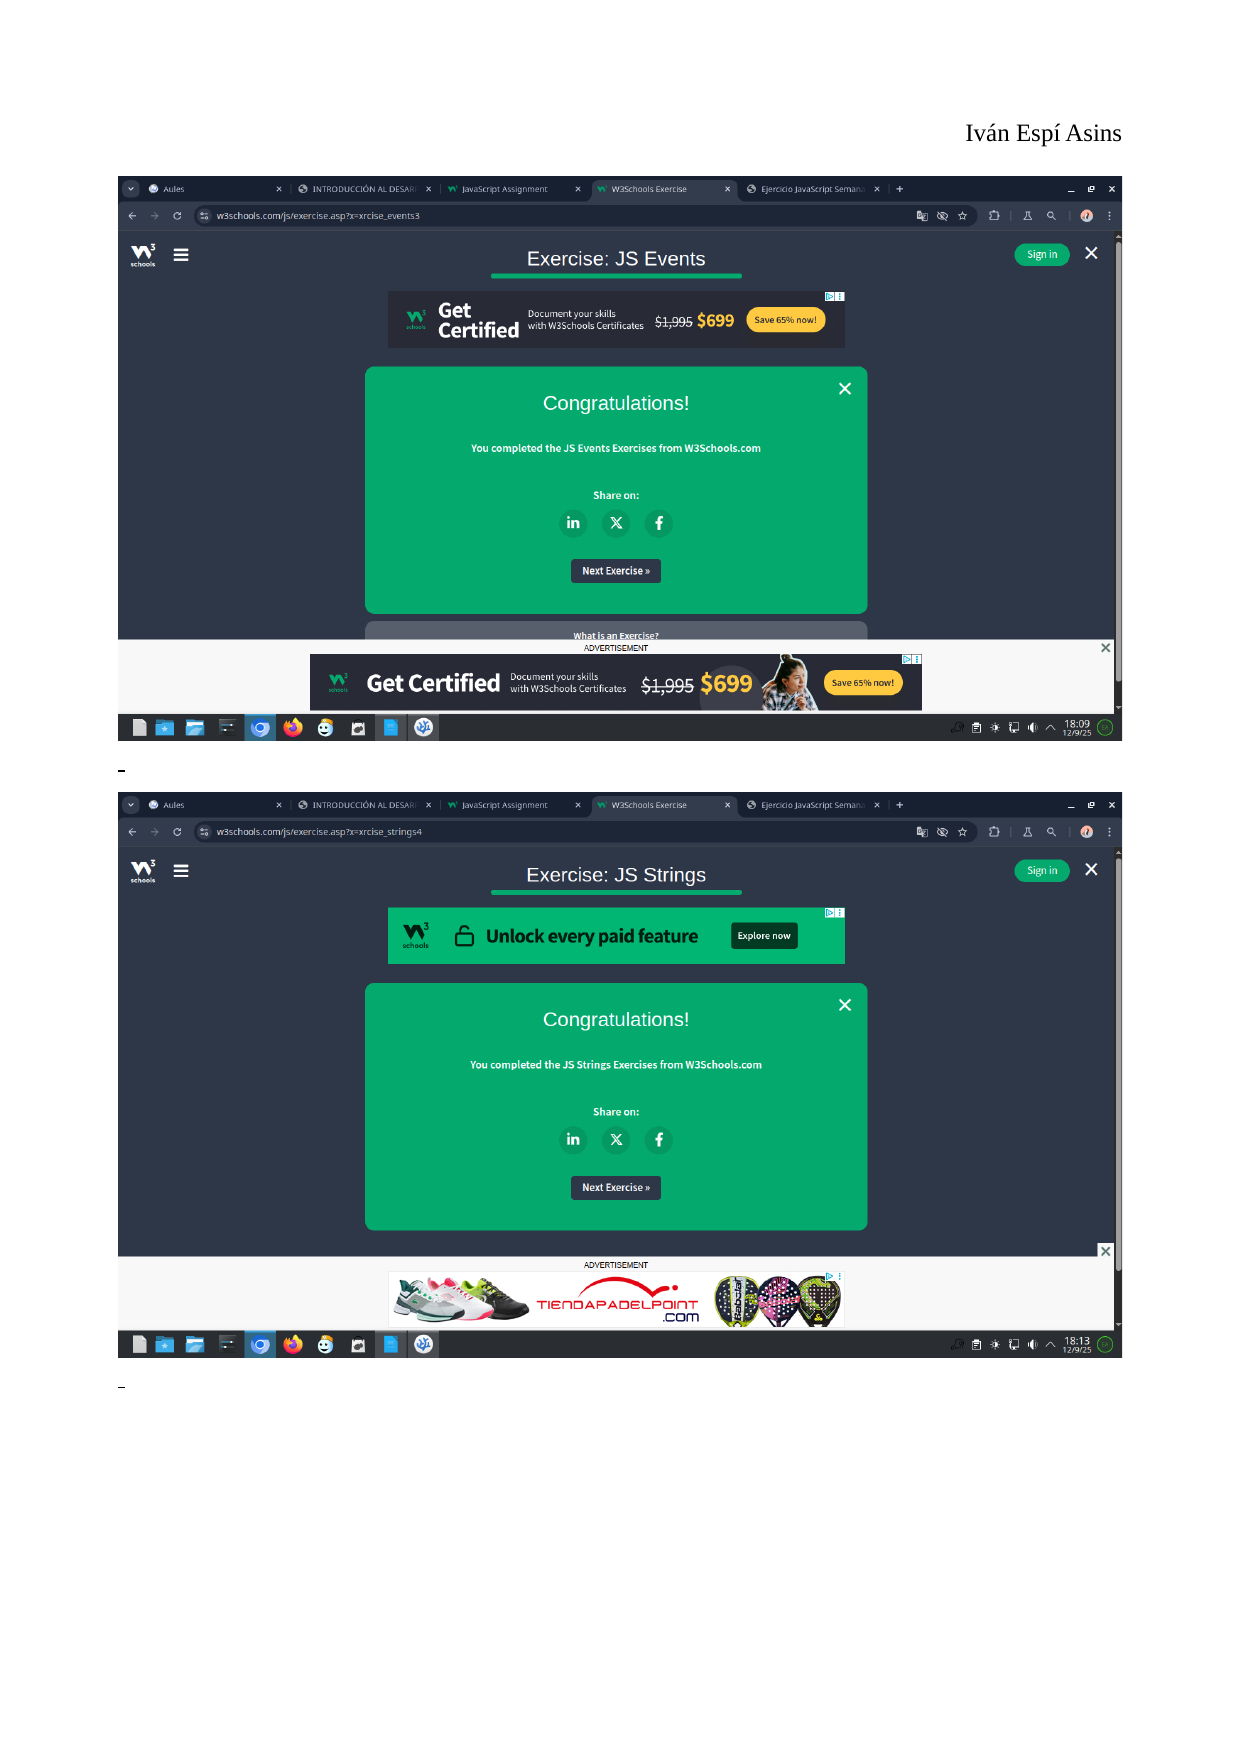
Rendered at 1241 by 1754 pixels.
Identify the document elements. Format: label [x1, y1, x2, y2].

picture [118, 176, 1123, 741]
picture [118, 792, 1123, 1358]
